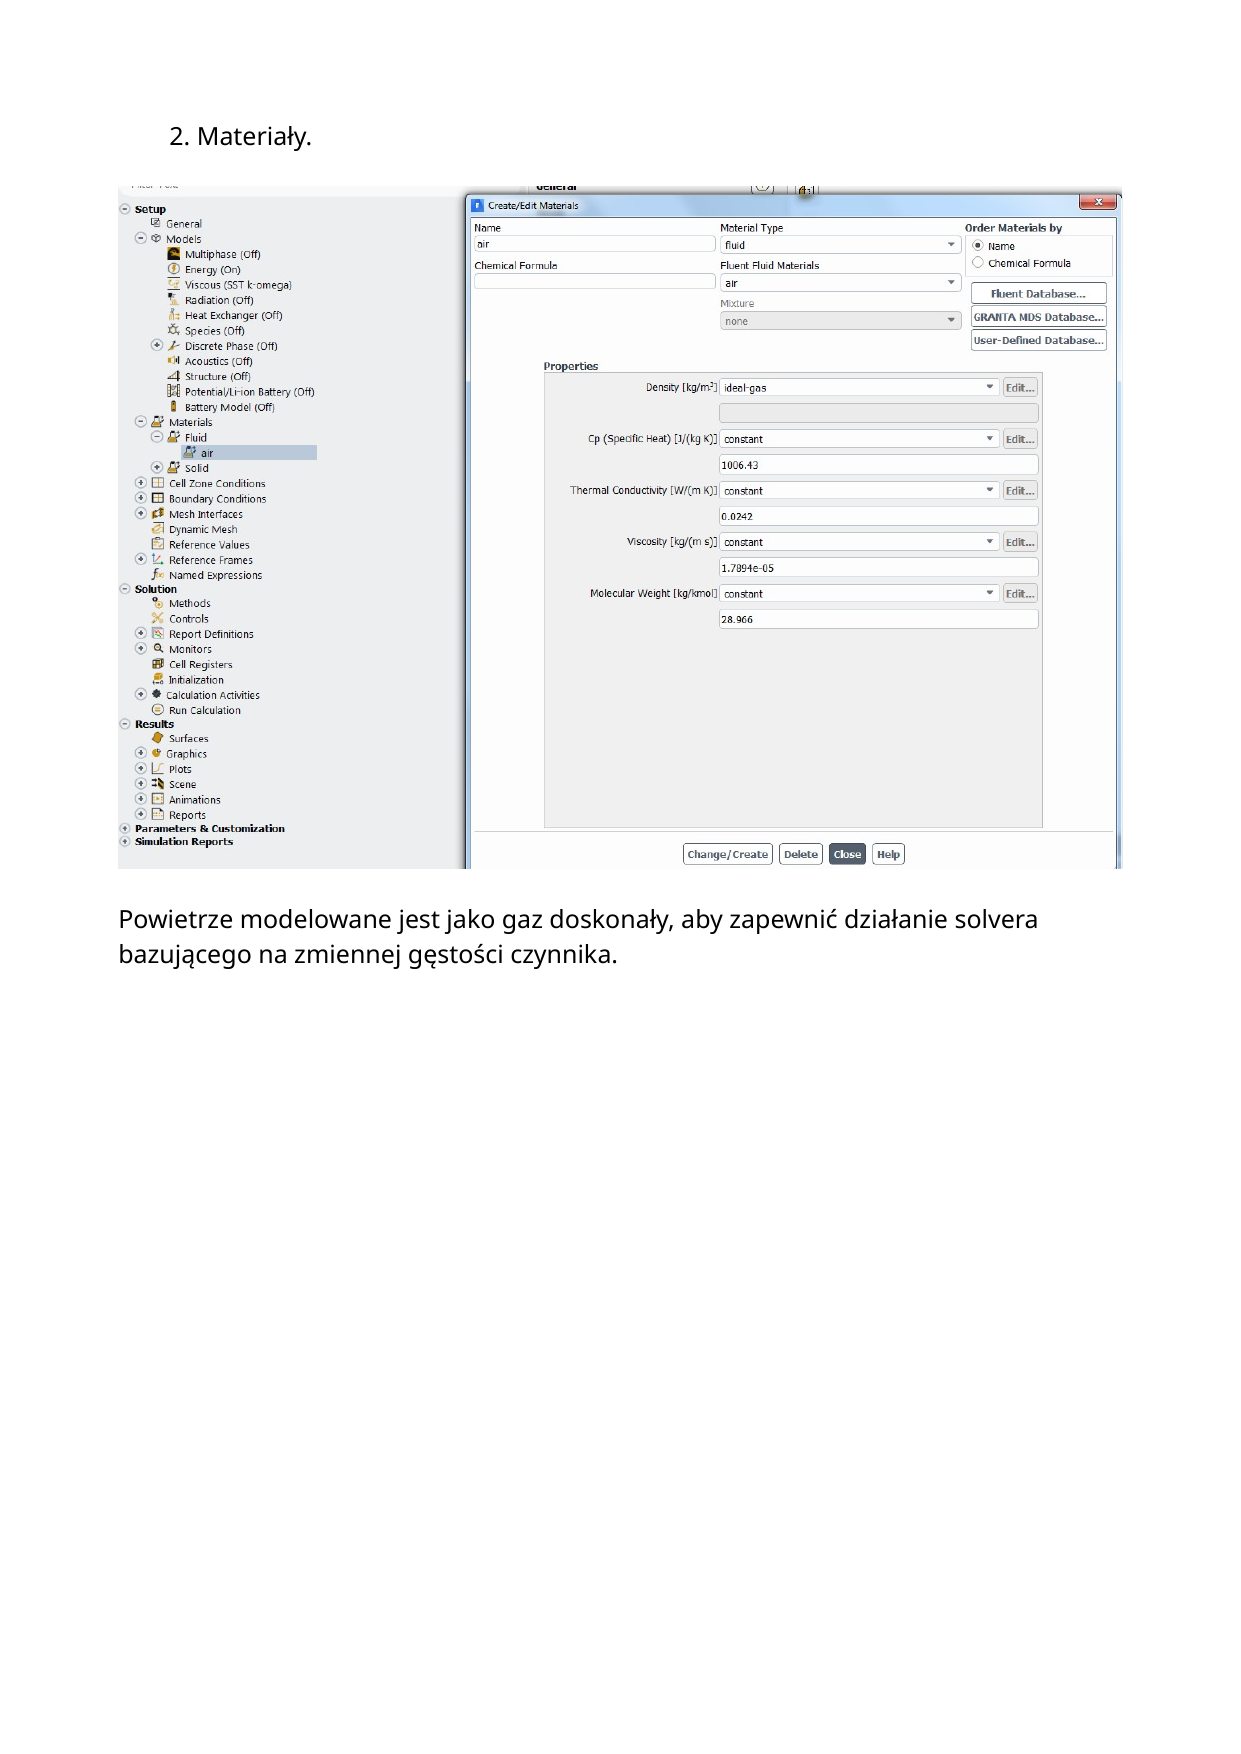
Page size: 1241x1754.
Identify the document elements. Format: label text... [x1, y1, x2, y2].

picture [118, 186, 1123, 869]
text 2. Materiały. [118, 118, 1122, 152]
text Powietrze modelowane jest jako gaz doskonały, aby zapewnić działanie solvera bazującego na zmiennej gęstości czynnika. [118, 902, 1122, 970]
